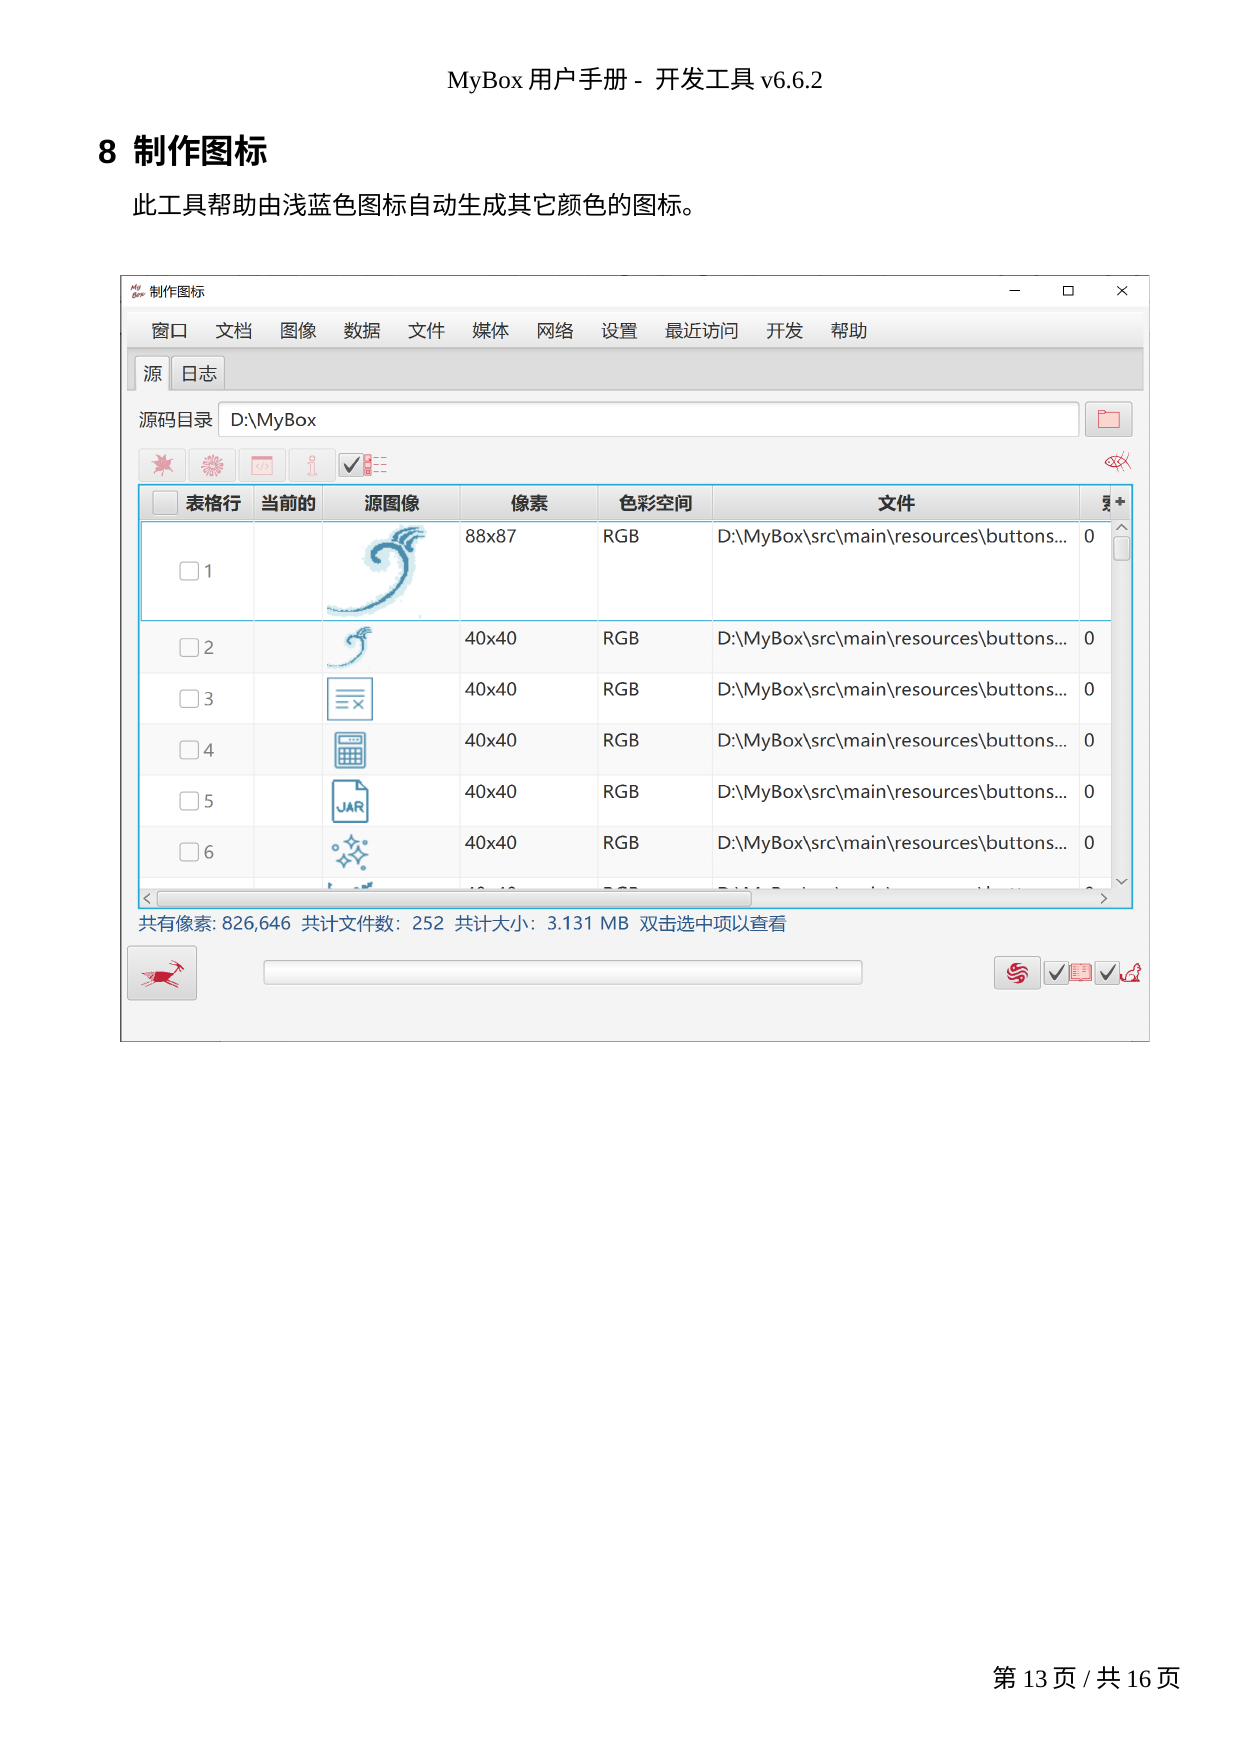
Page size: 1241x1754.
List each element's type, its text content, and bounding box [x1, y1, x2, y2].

picture [120, 275, 1150, 1042]
text 此工具帮助由浅蓝色图标自动生成其它颜色的图标。 [88, 186, 1181, 222]
subtitle 制作图标 [88, 125, 1181, 173]
